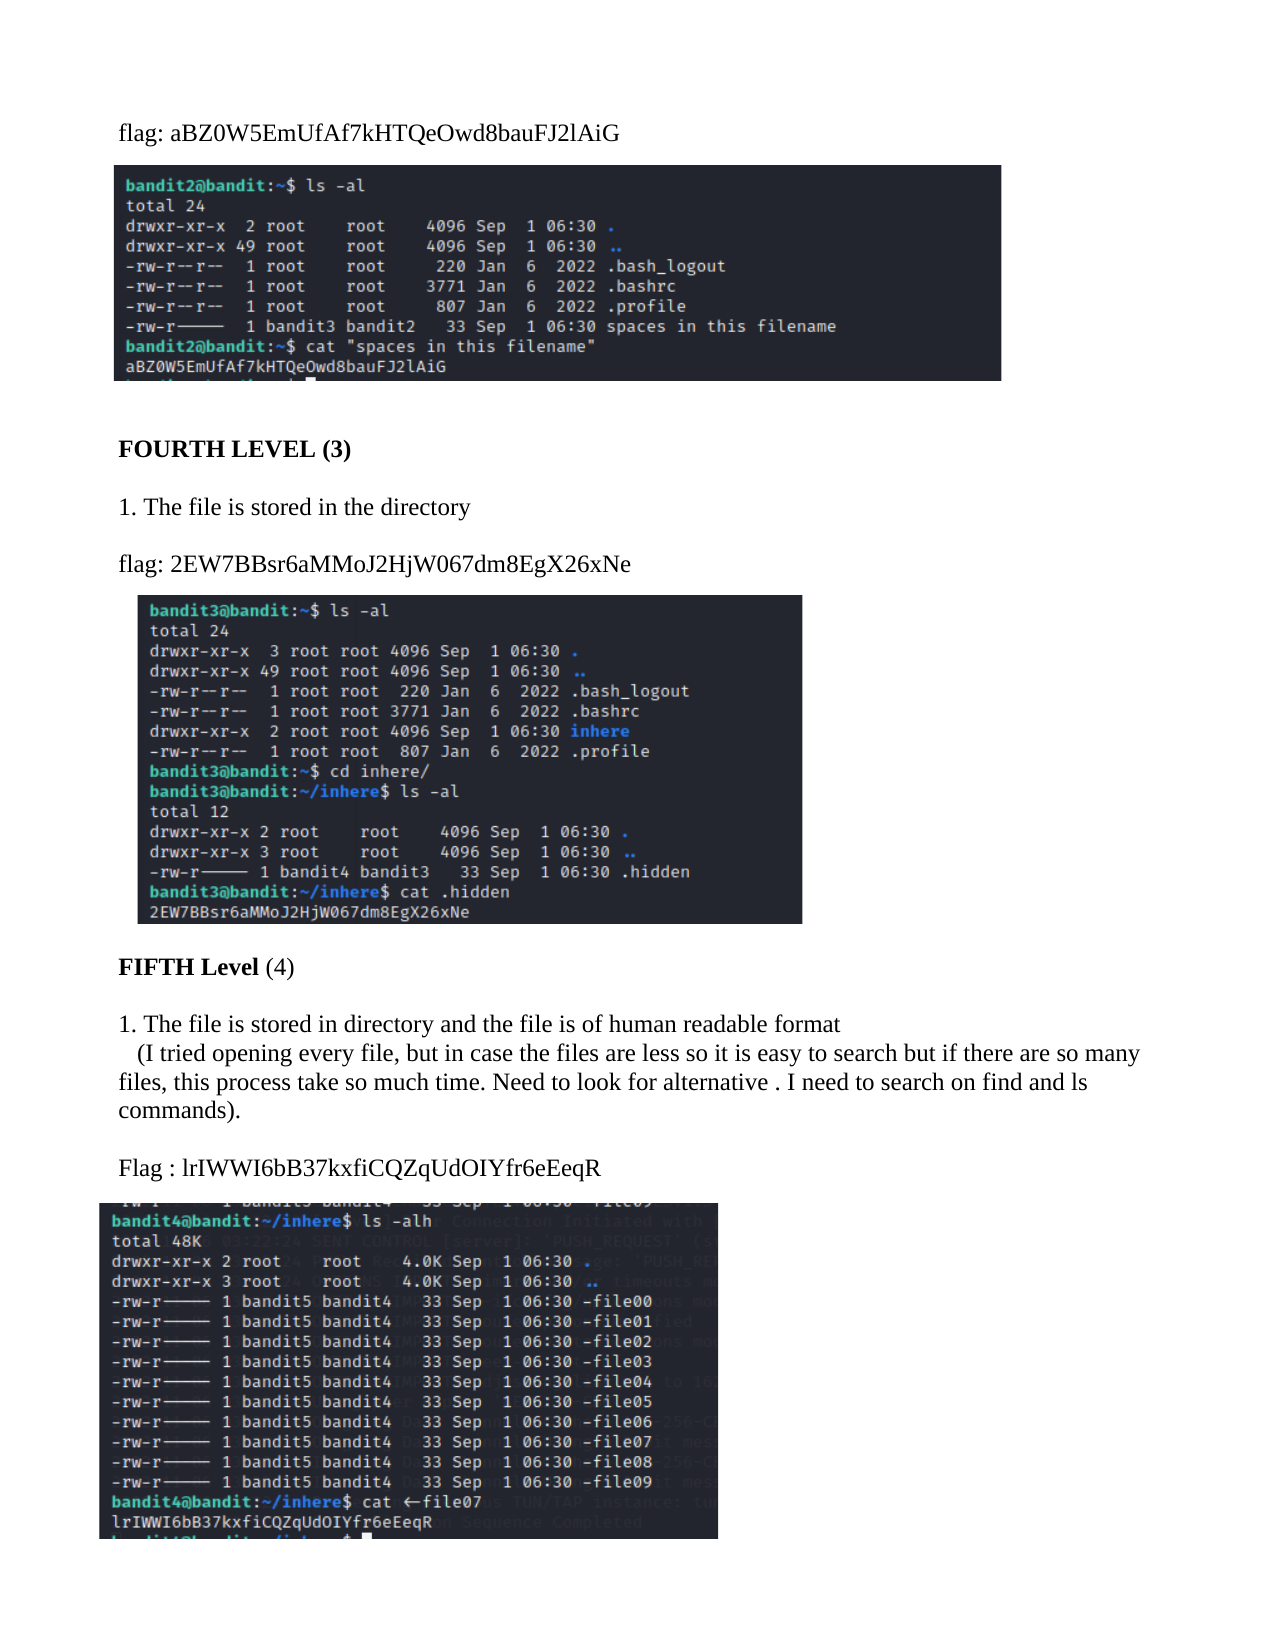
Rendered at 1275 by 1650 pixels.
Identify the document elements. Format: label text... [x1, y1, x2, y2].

text (I tried opening every file, but in case the files are less so it is easy to search but if there are so many files, this process take so much time. Need to look for alternative . I need to search on find and ls commands). [118, 1038, 1157, 1124]
text flag: aBZ0W5EmUfAf7kHTQeOwd8bauFJ2lAiG [118, 118, 1157, 147]
text 1. The file is stored in the directory [118, 492, 1157, 521]
picture [137, 595, 803, 924]
picture [99, 1203, 719, 1539]
text Flag : lrIWWI6bB37kxfiCQZqUdOIYfr6eEeqR [118, 1153, 1157, 1182]
text flag: 2EW7BBsr6aMMoJ2HjW067dm8EgX26xNe [118, 549, 1157, 578]
text FOURTH LEVEL (3) [118, 434, 1157, 463]
text 1. The file is stored in directory and the file is of human readable format [118, 1009, 1157, 1038]
picture [113, 165, 1002, 381]
text FIFTH Level (4) [118, 952, 1157, 981]
